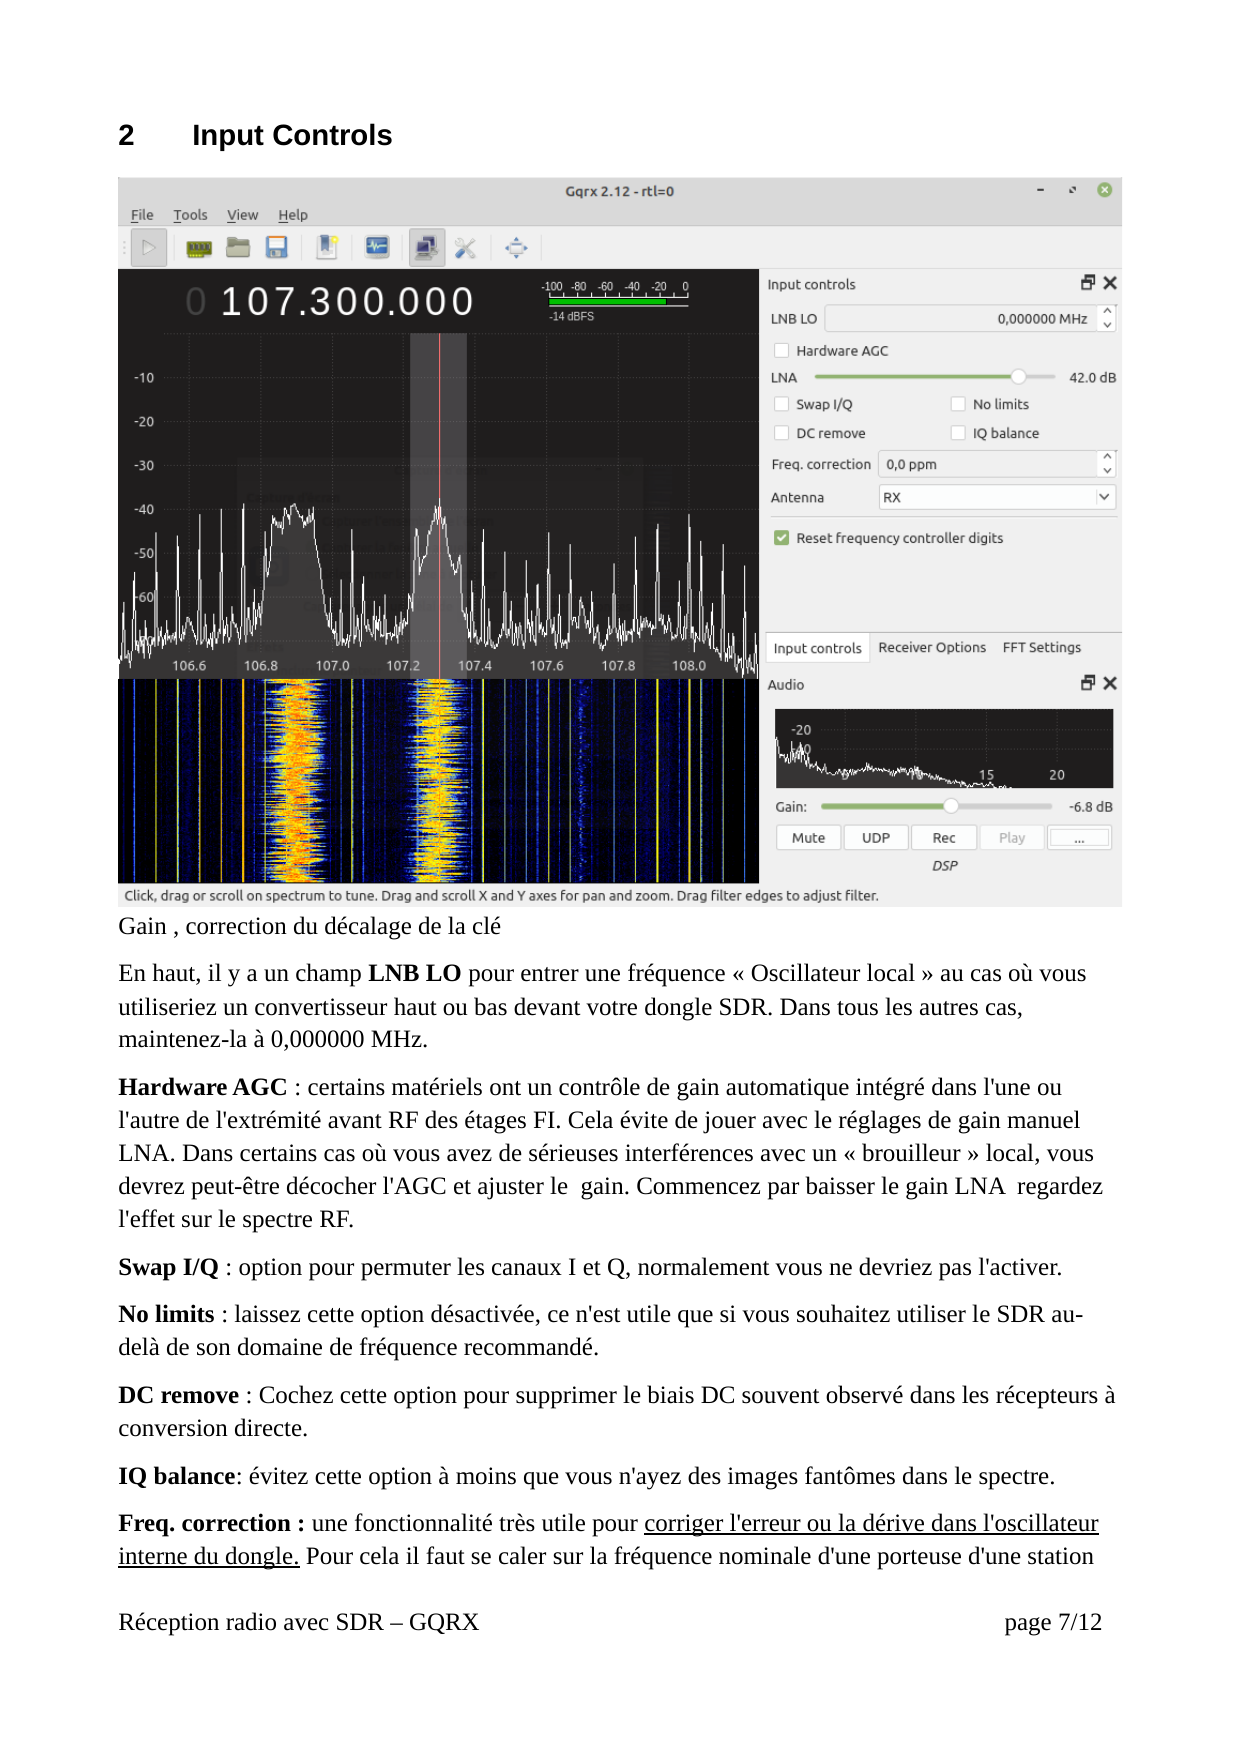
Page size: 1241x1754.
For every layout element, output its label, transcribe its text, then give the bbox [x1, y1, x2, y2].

picture [118, 177, 1123, 907]
text No limits : laissez cette option désactivée, ce n'est utile que si vous souhaitez utiliser le SDR au-delà de son domaine de fréquence recommandé. [118, 1299, 1122, 1361]
text Gain , correction du décalage de la clé [118, 907, 1122, 940]
text DC remove : Cochez cette option pour supprimer le biais DC souvent observé dans les récepteurs à conversion directe. [118, 1380, 1122, 1442]
text IQ balance: évitez cette option à moins que vous n'ayez des images fantômes dans le spectre. [118, 1461, 1122, 1489]
text Hardware AGC : certains matériels ont un contrôle de gain automatique intégré dans l'une ou l'autre de l'extrémité avant RF des étages FI. Cela évite de jouer avec le réglages de gain manuel LNA. Dans certains cas où vous avez de sérieuses interférences avec un « brouilleur » local, vous devrez peut-être décocher l'AGC et ajuster le gain. Commencez par baisser le gain LNA regardez l'effet sur le spectre RF. [118, 1072, 1122, 1233]
text [118, 164, 1122, 177]
subtitle Input Controls [118, 118, 1122, 152]
text En haut, il y a un champ LNB LO pour entrer une fréquence « Oscillateur local » au cas où vous utiliseriez un convertisseur haut ou bas devant votre dongle SDR. Dans tous les autres cas, maintenez-la à 0,000000 MHz. [118, 958, 1122, 1053]
text Freq. correction : une fonctionnalité très utile pour corriger l'erreur ou la dérive dans l'oscillateur interne du dongle. Pour cela il faut se caler sur la fréquence nominale d'une porteuse d'une station [118, 1508, 1122, 1570]
text Swap I/Q : option pour permuter les canaux I et Q, normalement vous ne devriez pas l'activer. [118, 1252, 1122, 1281]
